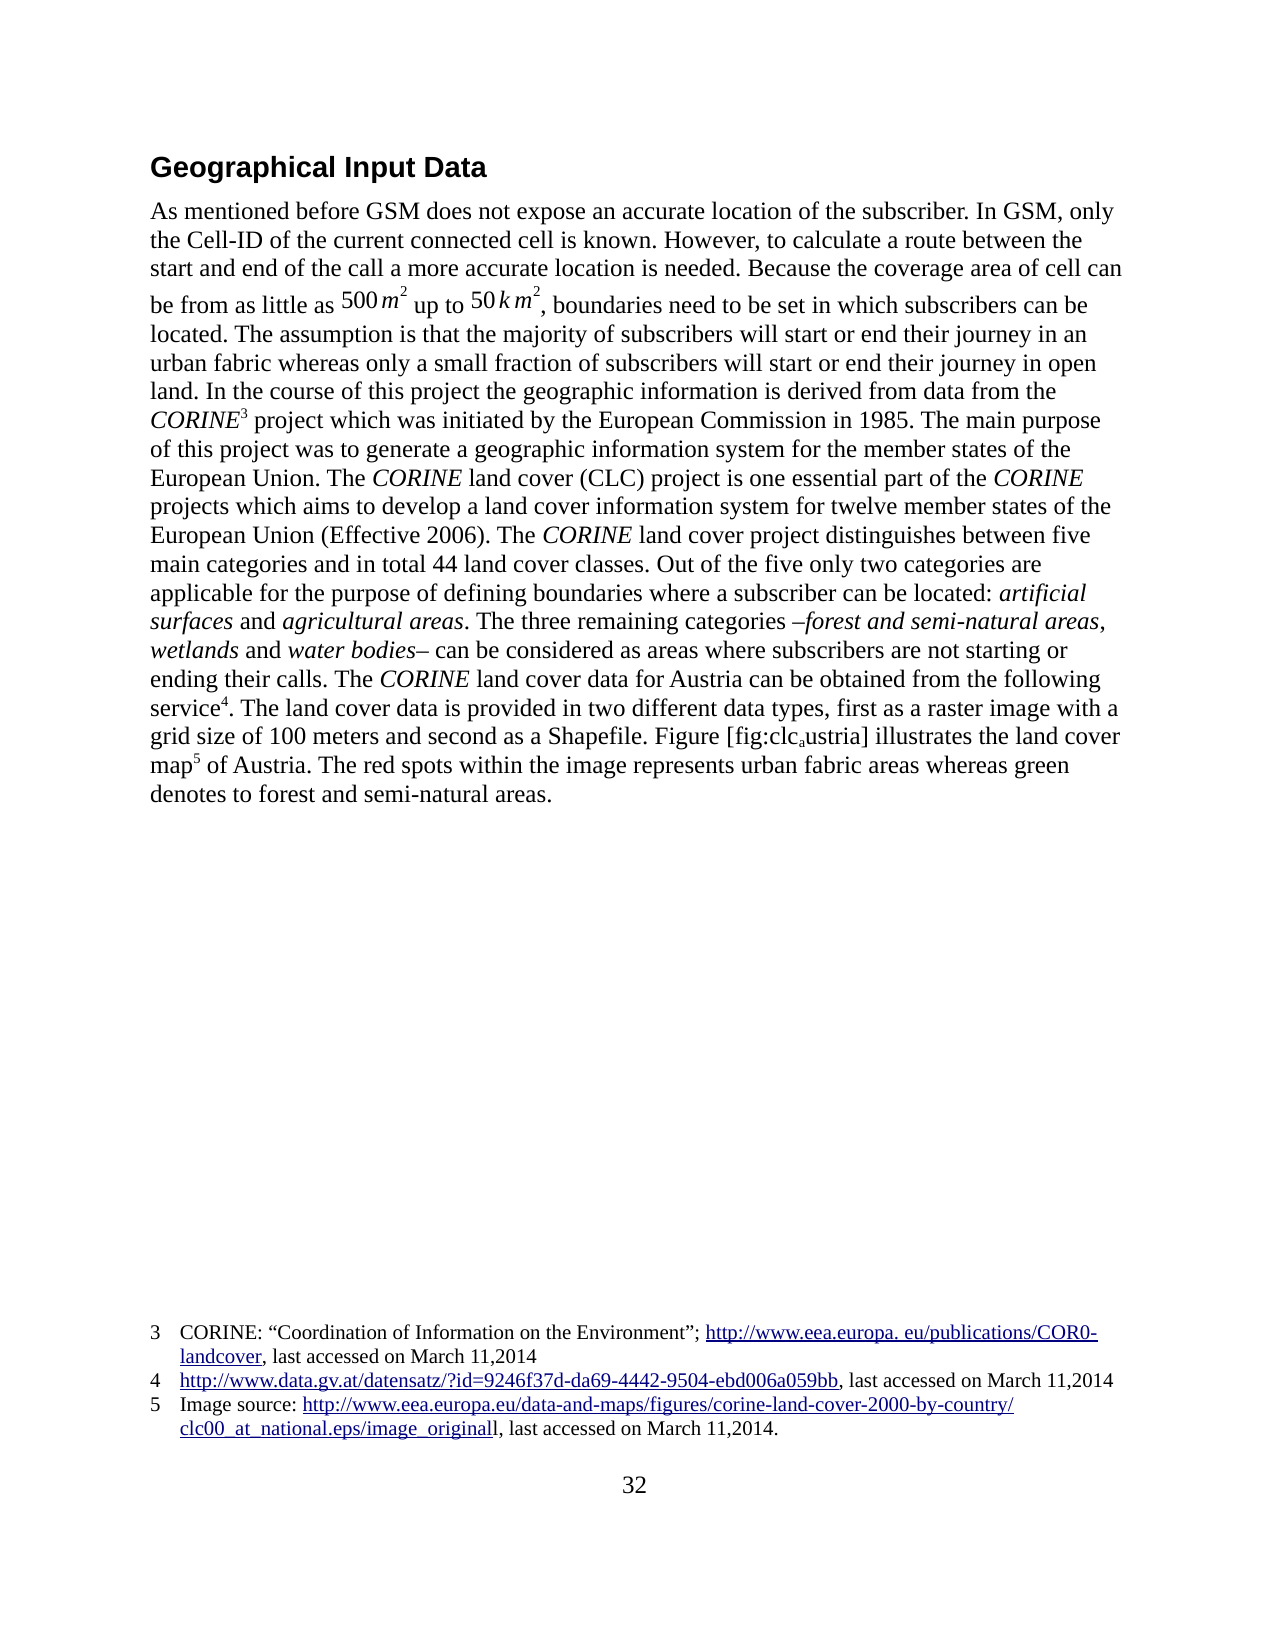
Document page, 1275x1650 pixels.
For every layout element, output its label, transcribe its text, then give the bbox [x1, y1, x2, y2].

text CORINE: “Coordination of Information on the Environment”; http://www.eea.europa. eu/publications/COR0-landcover, last accessed on March 11,2014 [150, 1320, 1125, 1368]
text http://www.data.gv.at/datensatz/?id=9246f37d-da69-4442-9504-ebd006a059bb, last accessed on March 11,2014 [150, 1368, 1125, 1392]
text As mentioned before GSM does not expose an accurate location of the subscriber. In GSM, only the Cell-ID of the current connected cell is known. However, to calculate a route between the start and end of the call a more accurate location is needed. Because the coverage area of cell can be from as little as up to , boundaries need to be set in which subscribers can be located. The assumption is that the majority of subscribers will start or end their journey in an urban fabric whereas only a small fraction of subscribers will start or end their journey in open land. In the course of this project the geographic information is derived from data from the CORINE project which was initiated by the European Commission in 1985. The main purpose of this project was to generate a geographic information system for the member states of the European Union. The CORINE land cover (CLC) project is one essential part of the CORINE projects which aims to develop a land cover information system for twelve member states of the European Union (Effective 2006). The CORINE land cover project distinguishes between five main categories and in total 44 land cover classes. Out of the five only two categories are applicable for the purpose of defining boundaries where a subscriber can be located: artificial surfaces and agricultural areas. The three remaining categories –forest and semi-natural areas, wetlands and water bodies– can be considered as areas where subscribers are not starting or ending their calls. The CORINE land cover data for Austria can be obtained from the following service. The land cover data is provided in two different data types, first as a raster image with a grid size of 100 meters and second as a Shapefile. Figure [fig:clcaustria] illustrates the land cover map of Austria. The red spots within the image represents urban fabric areas whereas green denotes to forest and semi-natural areas. [150, 196, 1125, 808]
subtitle Geographical Input Data [150, 150, 1125, 183]
text Image source: http://www.eea.europa.eu/data-and-maps/figures/corine-land-cover-2000-by-country/clc00_at_national.eps/image_originall, last accessed on March 11,2014. [150, 1392, 1125, 1440]
